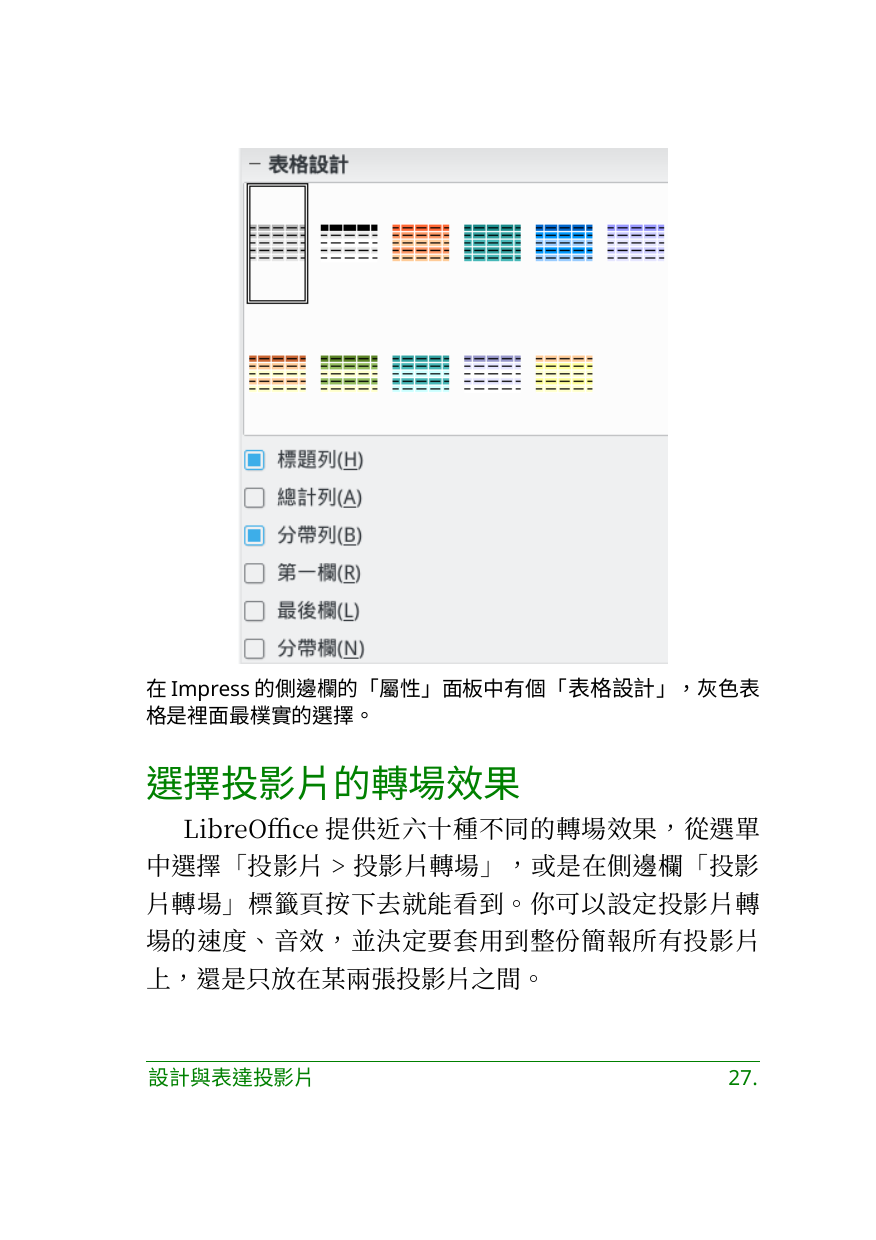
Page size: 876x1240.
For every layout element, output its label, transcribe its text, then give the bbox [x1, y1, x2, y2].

text LibreOffice提供近六十種不同的轉場效果，從選單中選擇「投影片 > 投影片轉場」，或是在側邊欄「投影片轉場」標籤頁按下去就能看到。你可以設定投影片轉場的速度、音效，並決定要套用到整份簡報所有投影片上，還是只放在某兩張投影片之間。 [146, 808, 760, 996]
table_header [146, 146, 760, 667]
picture [238, 148, 668, 664]
subtitle 選擇投影片的轉場效果 [146, 754, 760, 808]
table_cell 在Impress的側邊欄的「屬性」面板中有個「表格設計」，灰色表格是裡面最樸實的選擇。 [146, 667, 760, 729]
